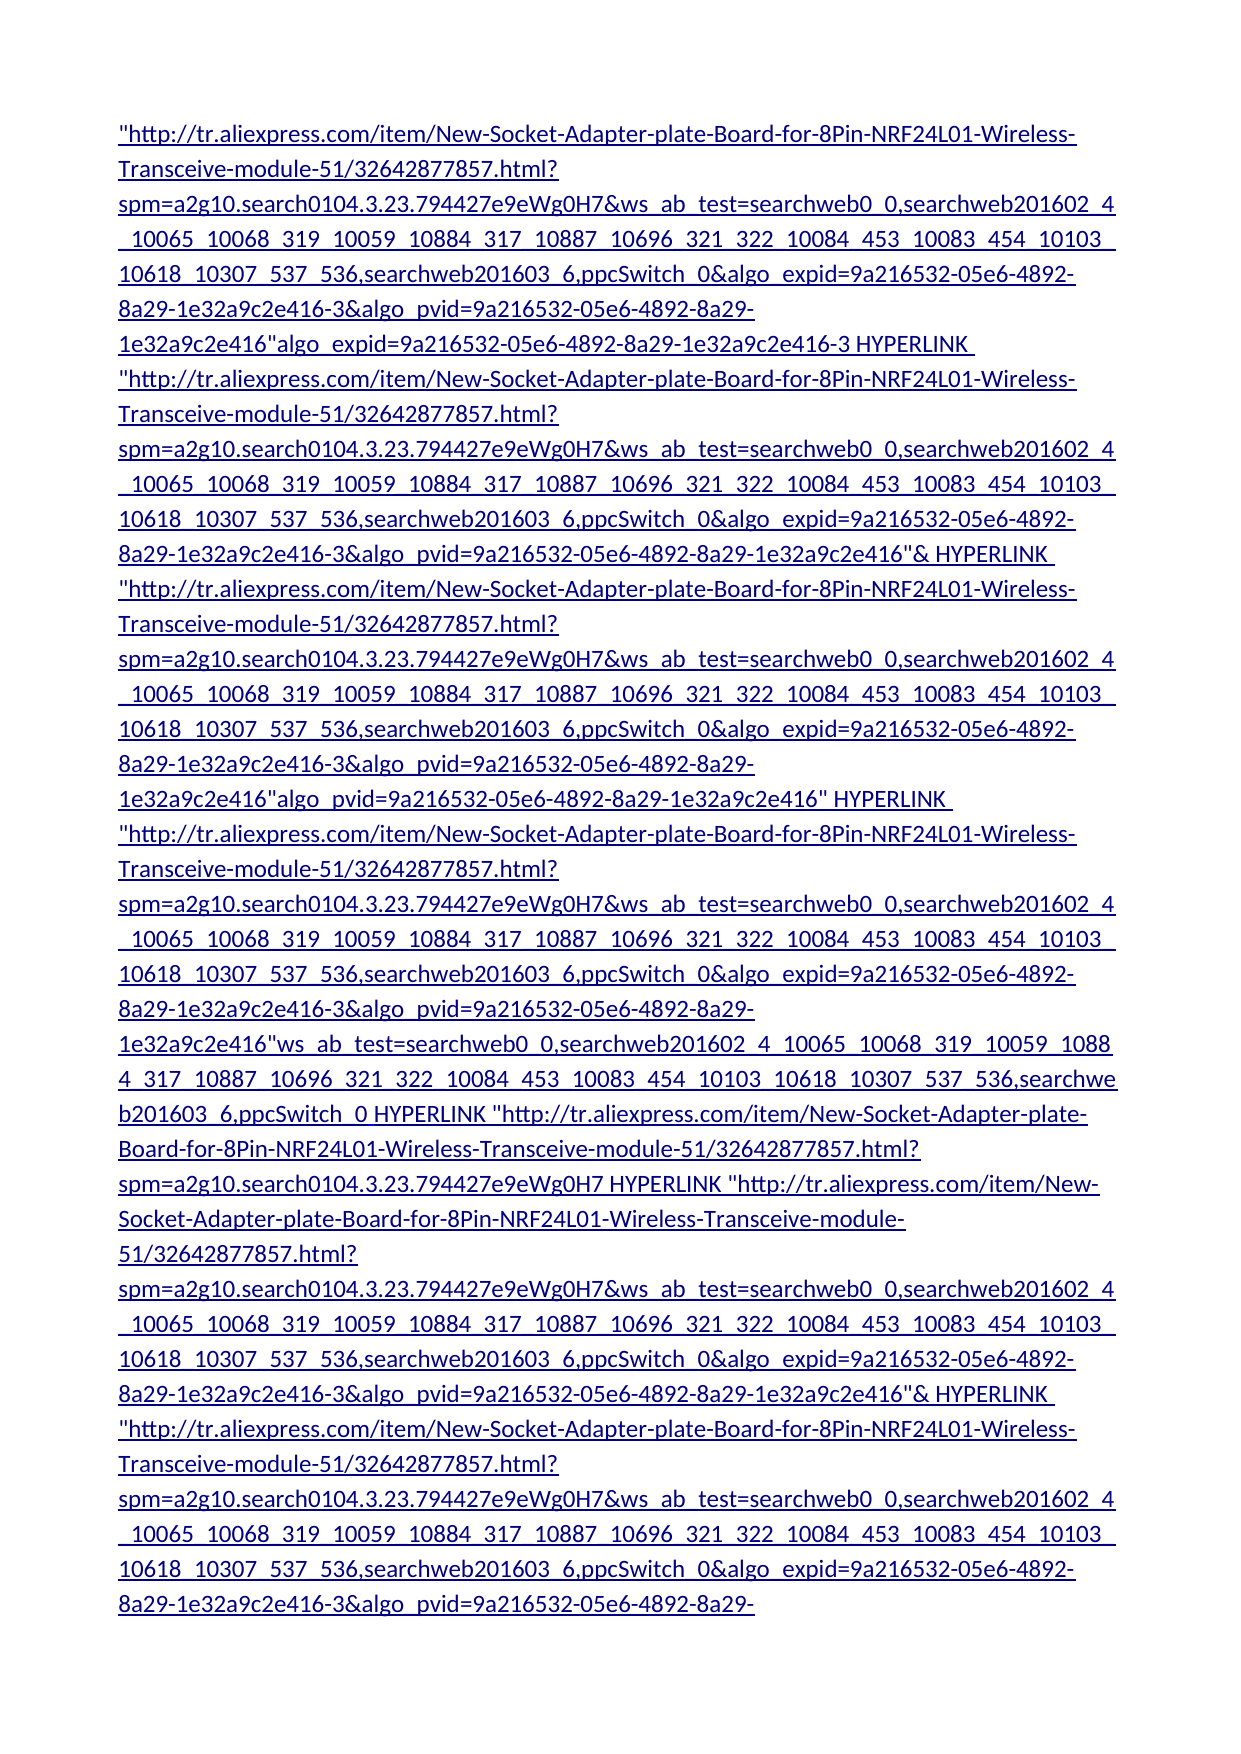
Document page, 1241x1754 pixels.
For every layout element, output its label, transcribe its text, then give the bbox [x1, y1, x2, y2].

text "http://tr.aliexpress.com/item/New-Socket-Adapter-plate-Board-for-8Pin-NRF24L01-Wireless-Transceive-module-51/32642877857.html?spm=a2g10.search0104.3.23.794427e9eWg0H7&ws_ab_test=searchweb0_0,searchweb201602_4_10065_10068_319_10059_10884_317_10887_10696_321_322_10084_453_10083_454_10103_10618_10307_537_536,searchweb201603_6,ppcSwitch_0&algo_expid=9a216532-05e6-4892-8a29-1e32a9c2e416-3&algo_pvid=9a216532-05e6-4892-8a29-1e32a9c2e416"algo_expid=9a216532-05e6-4892-8a29-1e32a9c2e416-3 HYPERLINK "http://tr.aliexpress.com/item/New-Socket-Adapter-plate-Board-for-8Pin-NRF24L01-Wireless-Transceive-module-51/32642877857.html?spm=a2g10.search0104.3.23.794427e9eWg0H7&ws_ab_test=searchweb0_0,searchweb201602_4_10065_10068_319_10059_10884_317_10887_10696_321_322_10084_453_10083_454_10103_10618_10307_537_536,searchweb201603_6,ppcSwitch_0&algo_expid=9a216532-05e6-4892-8a29-1e32a9c2e416-3&algo_pvid=9a216532-05e6-4892-8a29-1e32a9c2e416"& HYPERLINK "http://tr.aliexpress.com/item/New-Socket-Adapter-plate-Board-for-8Pin-NRF24L01-Wireless-Transceive-module-51/32642877857.html?spm=a2g10.search0104.3.23.794427e9eWg0H7&ws_ab_test=searchweb0_0,searchweb201602_4_10065_10068_319_10059_10884_317_10887_10696_321_322_10084_453_10083_454_10103_10618_10307_537_536,searchweb201603_6,ppcSwitch_0&algo_expid=9a216532-05e6-4892-8a29-1e32a9c2e416-3&algo_pvid=9a216532-05e6-4892-8a29-1e32a9c2e416"algo_pvid=9a216532-05e6-4892-8a29-1e32a9c2e416" HYPERLINK "http://tr.aliexpress.com/item/New-Socket-Adapter-plate-Board-for-8Pin-NRF24L01-Wireless-Transceive-module-51/32642877857.html?spm=a2g10.search0104.3.23.794427e9eWg0H7&ws_ab_test=searchweb0_0,searchweb201602_4_10065_10068_319_10059_10884_317_10887_10696_321_322_10084_453_10083_454_10103_10618_10307_537_536,searchweb201603_6,ppcSwitch_0&algo_expid=9a216532-05e6-4892-8a29-1e32a9c2e416-3&algo_pvid=9a216532-05e6-4892-8a29-1e32a9c2e416"ws_ab_test=searchweb0_0,searchweb201602_4_10065_10068_319_10059_10884_317_10887_10696_321_322_10084_453_10083_454_10103_10618_10307_537_536,searchweb201603_6,ppcSwitch_0 HYPERLINK "http://tr.aliexpress.com/item/New-Socket-Adapter-plate-Board-for-8Pin-NRF24L01-Wireless-Transceive-module-51/32642877857.html?spm=a2g10.search0104.3.23.794427e9eWg0H7 HYPERLINK "http://tr.aliexpress.com/item/New-Socket-Adapter-plate-Board-for-8Pin-NRF24L01-Wireless-Transceive-module-51/32642877857.html?spm=a2g10.search0104.3.23.794427e9eWg0H7&ws_ab_test=searchweb0_0,searchweb201602_4_10065_10068_319_10059_10884_317_10887_10696_321_322_10084_453_10083_454_10103_10618_10307_537_536,searchweb201603_6,ppcSwitch_0&algo_expid=9a216532-05e6-4892-8a29-1e32a9c2e416-3&algo_pvid=9a216532-05e6-4892-8a29-1e32a9c2e416"& HYPERLINK "http://tr.aliexpress.com/item/New-Socket-Adapter-plate-Board-for-8Pin-NRF24L01-Wireless-Transceive-module-51/32642877857.html?spm=a2g10.search0104.3.23.794427e9eWg0H7&ws_ab_test=searchweb0_0,searchweb201602_4_10065_10068_319_10059_10884_317_10887_10696_321_322_10084_453_10083_454_10103_10618_10307_537_536,searchweb201603_6,ppcSwitch_0&algo_expid=9a216532-05e6-4892-8a29-1e32a9c2e416-3&algo_pvid=9a216532-05e6-4892-8a29- [118, 118, 1122, 1619]
